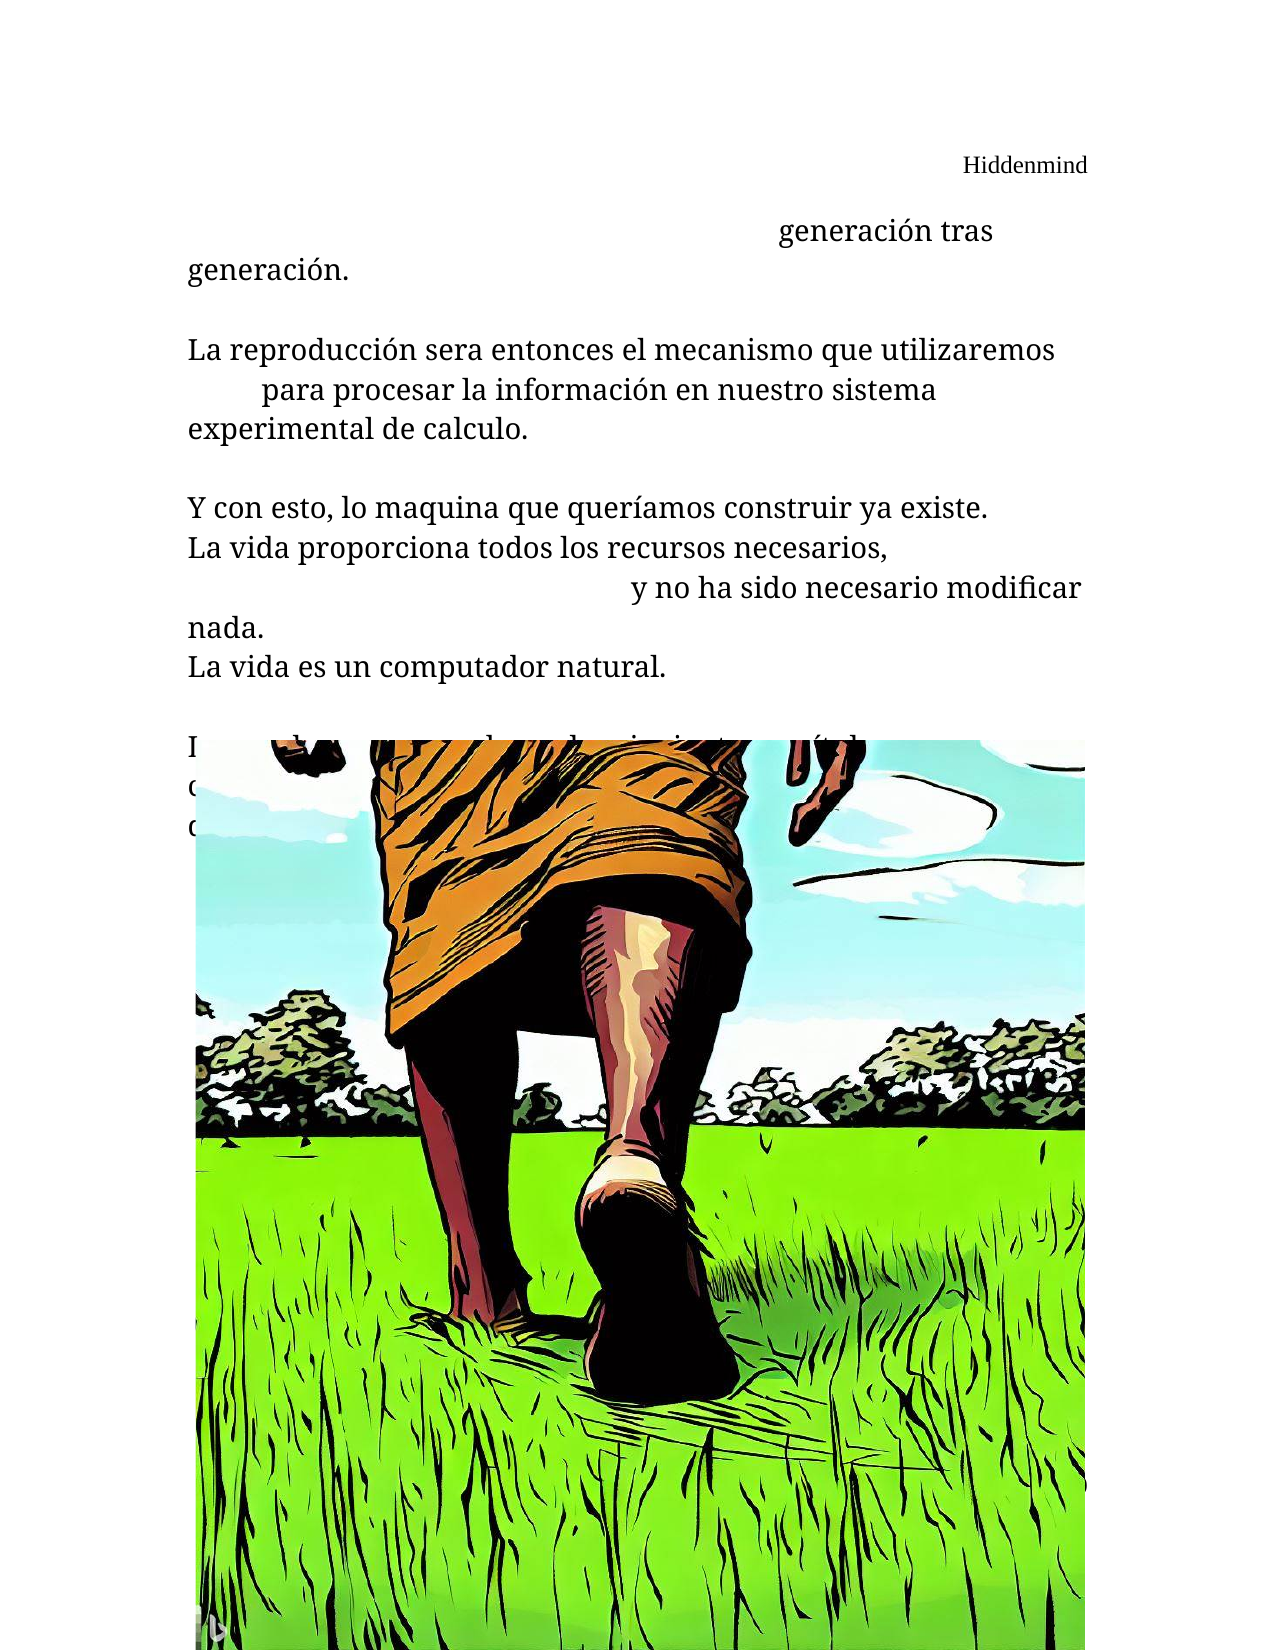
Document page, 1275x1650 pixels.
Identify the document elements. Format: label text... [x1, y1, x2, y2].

text y no ha sido necesario modificar nada. [187, 567, 1087, 647]
text Lo pondremos a prueba en los siguientes capítulos y veremos como la vida encontrara soluciones para los problemas lógicos que planteemos. [187, 726, 1087, 845]
text La reproducción sera entonces el mecanismo que utilizaremos [187, 329, 1087, 369]
picture [195, 740, 1085, 1650]
text La vida es un computador natural. [187, 647, 1087, 686]
text Y con esto, lo maquina que queríamos construir ya existe. [187, 488, 1087, 527]
text para procesar la información en nuestro sistema experimental de calculo. [187, 369, 1087, 448]
text generación tras generación. [187, 210, 1087, 289]
text La vida proporciona todos los recursos necesarios, [187, 527, 1087, 567]
